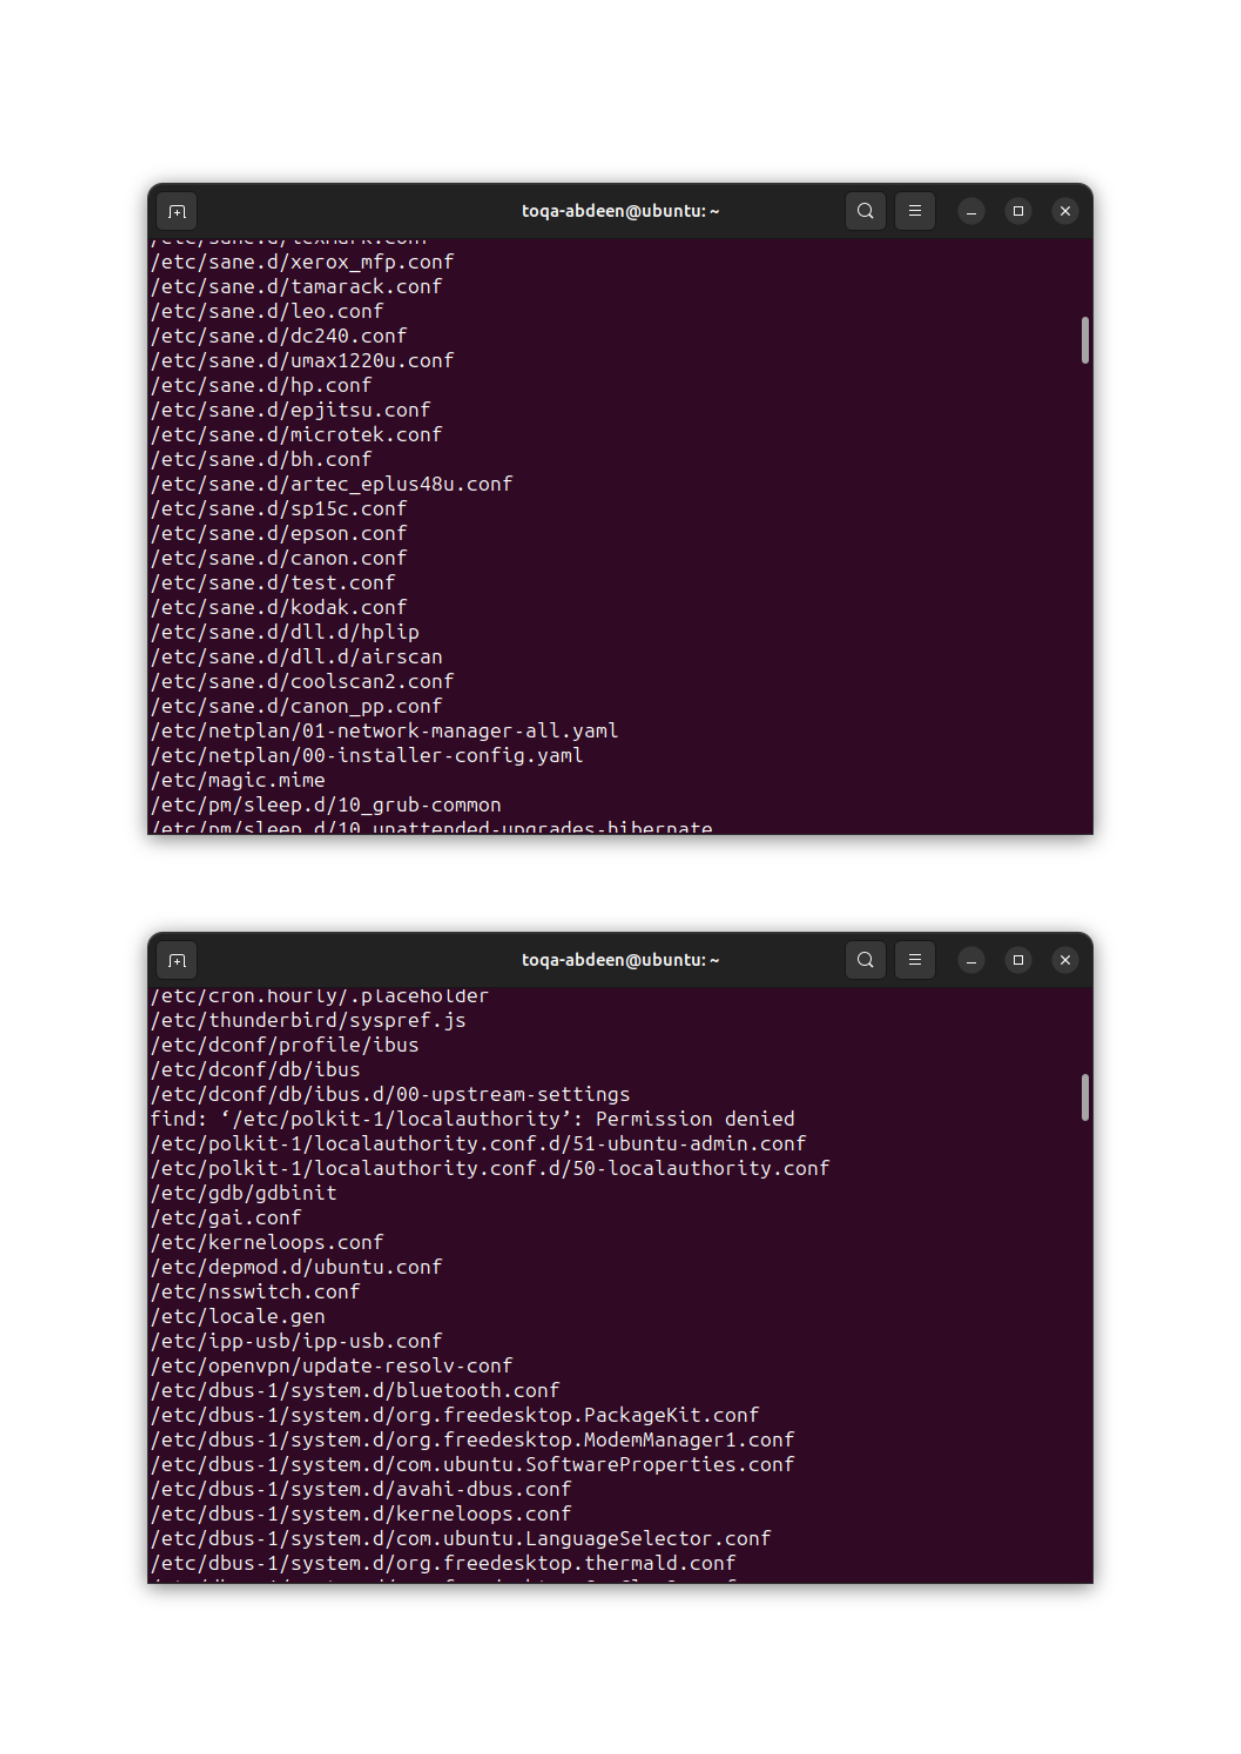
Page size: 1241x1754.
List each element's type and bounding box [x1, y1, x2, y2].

picture [118, 907, 1123, 1617]
picture [118, 157, 1123, 868]
